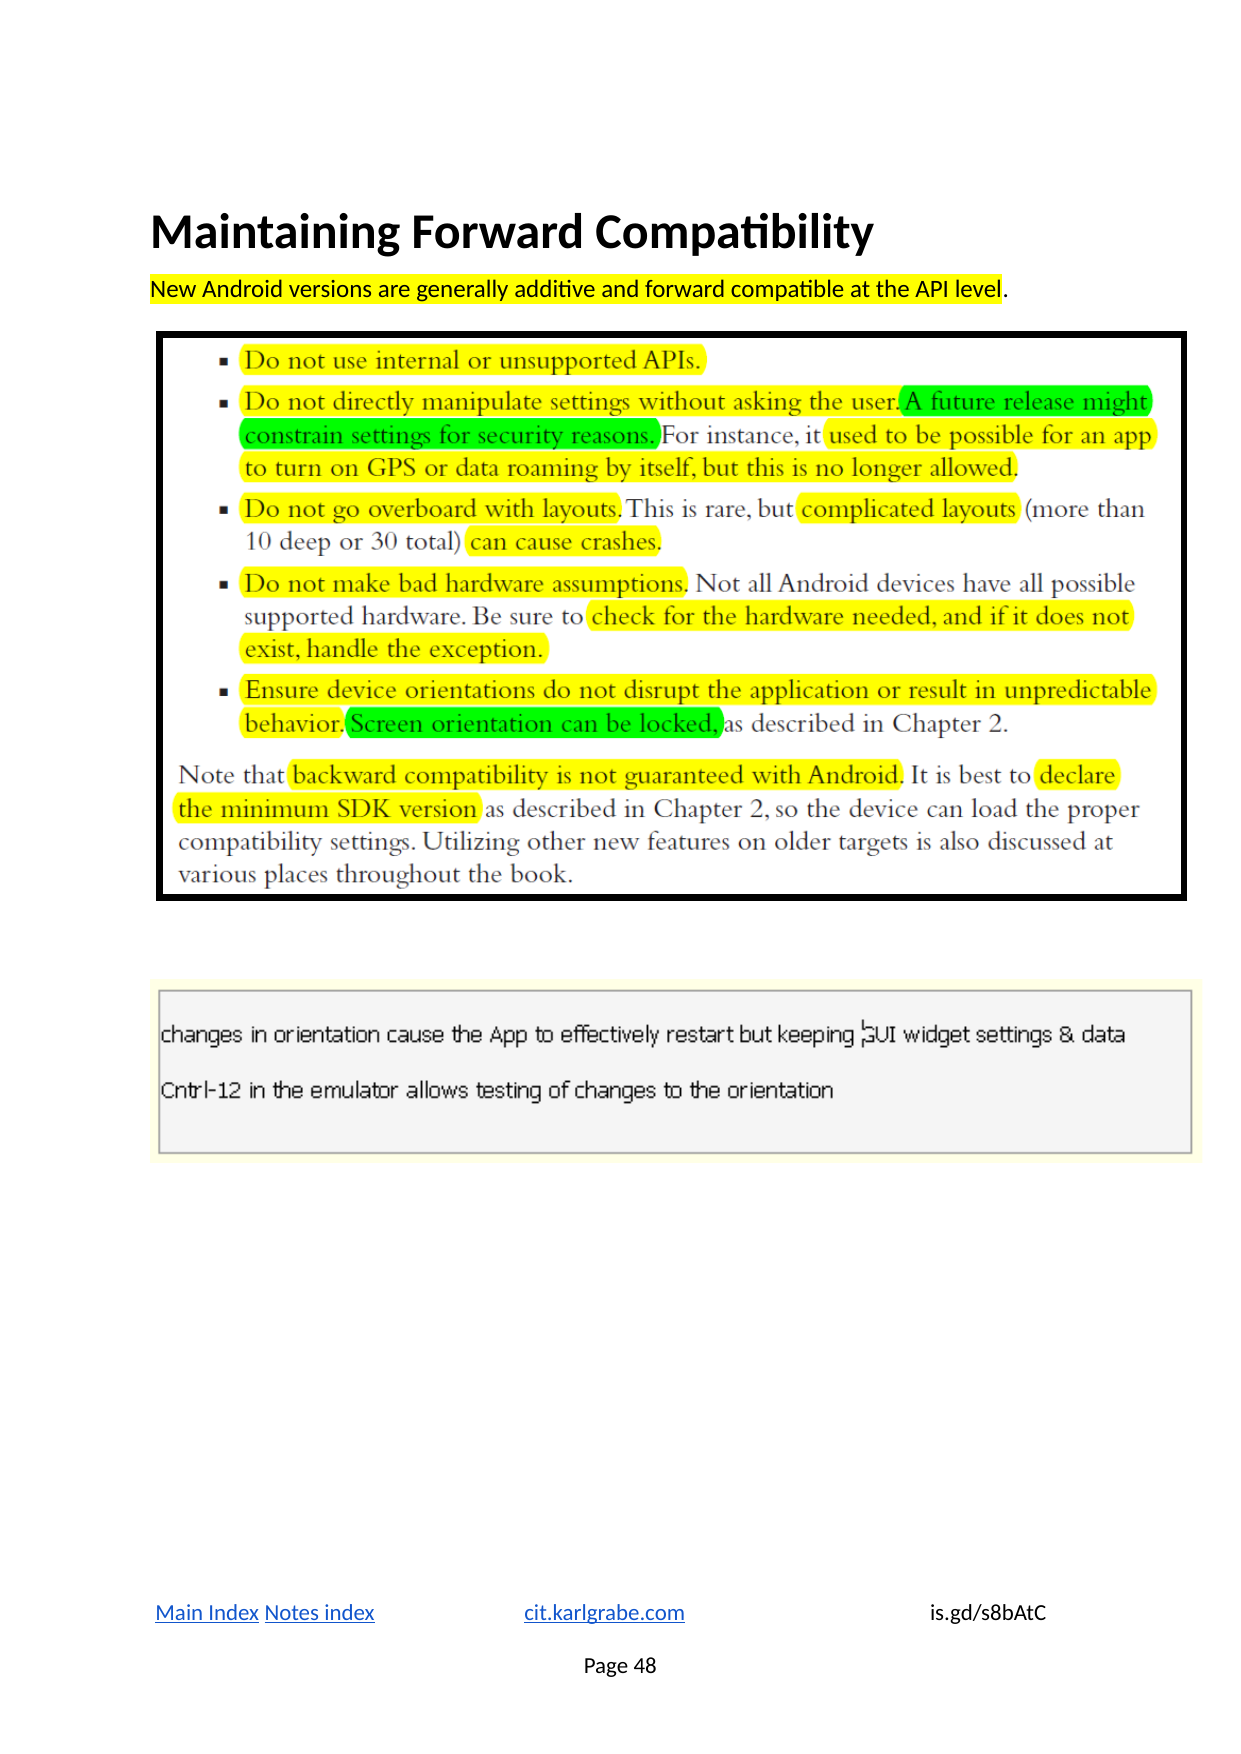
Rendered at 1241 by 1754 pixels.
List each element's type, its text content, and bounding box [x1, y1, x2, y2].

text New Android versions are generally additive and forward compatible at the API level. [150, 273, 1090, 304]
picture [163, 338, 1181, 894]
subtitle Maintaining Forward Compatibility [150, 200, 1090, 261]
picture [150, 979, 1203, 1163]
